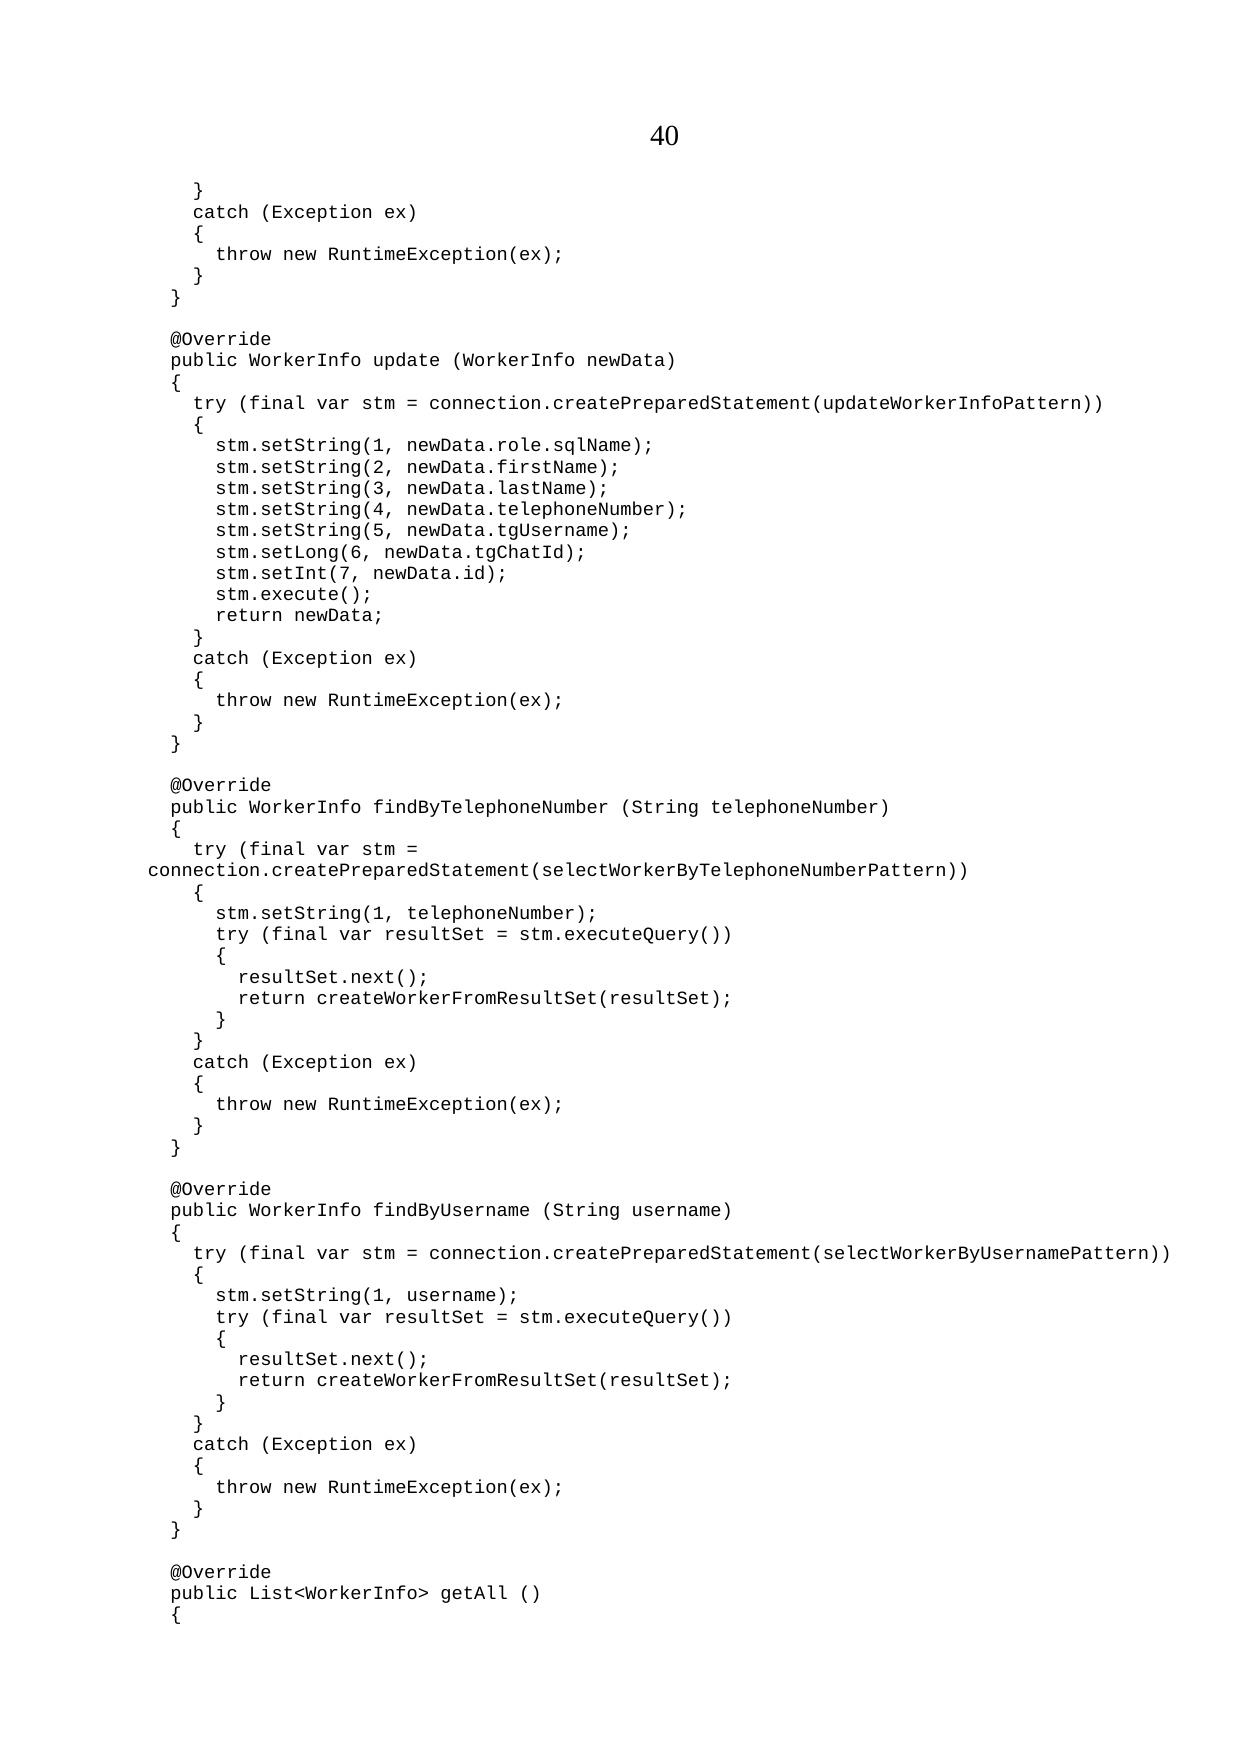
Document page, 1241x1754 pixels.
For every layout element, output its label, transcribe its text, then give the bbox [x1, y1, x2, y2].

text throw new RuntimeException(ex); [148, 1477, 1181, 1499]
text stm.setString(2, newData.firstName); [148, 457, 1181, 479]
text public WorkerInfo update (WorkerInfo newData) [148, 351, 1181, 372]
text } [148, 1520, 1181, 1541]
text catch (Exception ex) [148, 202, 1181, 224]
text } [148, 181, 1181, 202]
text { [148, 224, 1181, 245]
text catch (Exception ex) [148, 1052, 1181, 1074]
text { [148, 1329, 1181, 1350]
text } [148, 266, 1181, 287]
text } [148, 1137, 1181, 1159]
text catch (Exception ex) [148, 649, 1181, 670]
text resultSet.next(); [148, 967, 1181, 989]
text resultSet.next(); [148, 1350, 1181, 1371]
text } [148, 287, 1181, 309]
text { [148, 882, 1181, 904]
text stm.setString(5, newData.tgUsername); [148, 521, 1181, 542]
text throw new RuntimeException(ex); [148, 245, 1181, 266]
text try (final var stm = connection.createPreparedStatement(updateWorkerInfoPattern)) [148, 394, 1181, 415]
text return createWorkerFromResultSet(resultSet); [148, 989, 1181, 1010]
text public List<WorkerInfo> getAll () [148, 1584, 1181, 1605]
text stm.setLong(6, newData.tgChatId); [148, 542, 1181, 564]
text { [148, 415, 1181, 436]
text } [148, 1392, 1181, 1414]
text try (final var resultSet = stm.executeQuery()) [148, 1307, 1181, 1329]
text { [148, 670, 1181, 691]
text @Override [148, 1562, 1181, 1584]
text } [148, 1031, 1181, 1052]
text { [148, 1074, 1181, 1095]
text public WorkerInfo findByTelephoneNumber (String telephoneNumber) [148, 797, 1181, 819]
text @Override [148, 776, 1181, 797]
text { [148, 1265, 1181, 1286]
text try (final var stm = connection.createPreparedStatement(selectWorkerByUsernamePattern)) [148, 1244, 1181, 1265]
text { [148, 372, 1181, 394]
text } [148, 1010, 1181, 1031]
text @Override [148, 1180, 1181, 1201]
text catch (Exception ex) [148, 1435, 1181, 1456]
text stm.setString(3, newData.lastName); [148, 479, 1181, 500]
text stm.setString(1, newData.role.sqlName); [148, 436, 1181, 457]
text } [148, 712, 1181, 734]
text stm.setInt(7, newData.id); [148, 564, 1181, 585]
text } [148, 627, 1181, 649]
text { [148, 1456, 1181, 1477]
text @Override [148, 330, 1181, 351]
text stm.setString(1, username); [148, 1286, 1181, 1307]
text } [148, 734, 1181, 755]
text try (final var resultSet = stm.executeQuery()) [148, 925, 1181, 946]
text stm.setString(4, newData.telephoneNumber); [148, 500, 1181, 521]
text { [148, 819, 1181, 840]
text try (final var stm = connection.createPreparedStatement(selectWorkerByTelephoneNumberPattern)) [148, 840, 1181, 882]
text { [148, 1222, 1181, 1244]
text } [148, 1414, 1181, 1435]
text public WorkerInfo findByUsername (String username) [148, 1201, 1181, 1222]
text { [148, 946, 1181, 967]
text return createWorkerFromResultSet(resultSet); [148, 1371, 1181, 1392]
text } [148, 1499, 1181, 1520]
text } [148, 1116, 1181, 1137]
text throw new RuntimeException(ex); [148, 1095, 1181, 1116]
text return newData; [148, 606, 1181, 627]
text { [148, 1605, 1181, 1626]
text stm.setString(1, telephoneNumber); [148, 904, 1181, 925]
text throw new RuntimeException(ex); [148, 691, 1181, 712]
text stm.execute(); [148, 585, 1181, 606]
